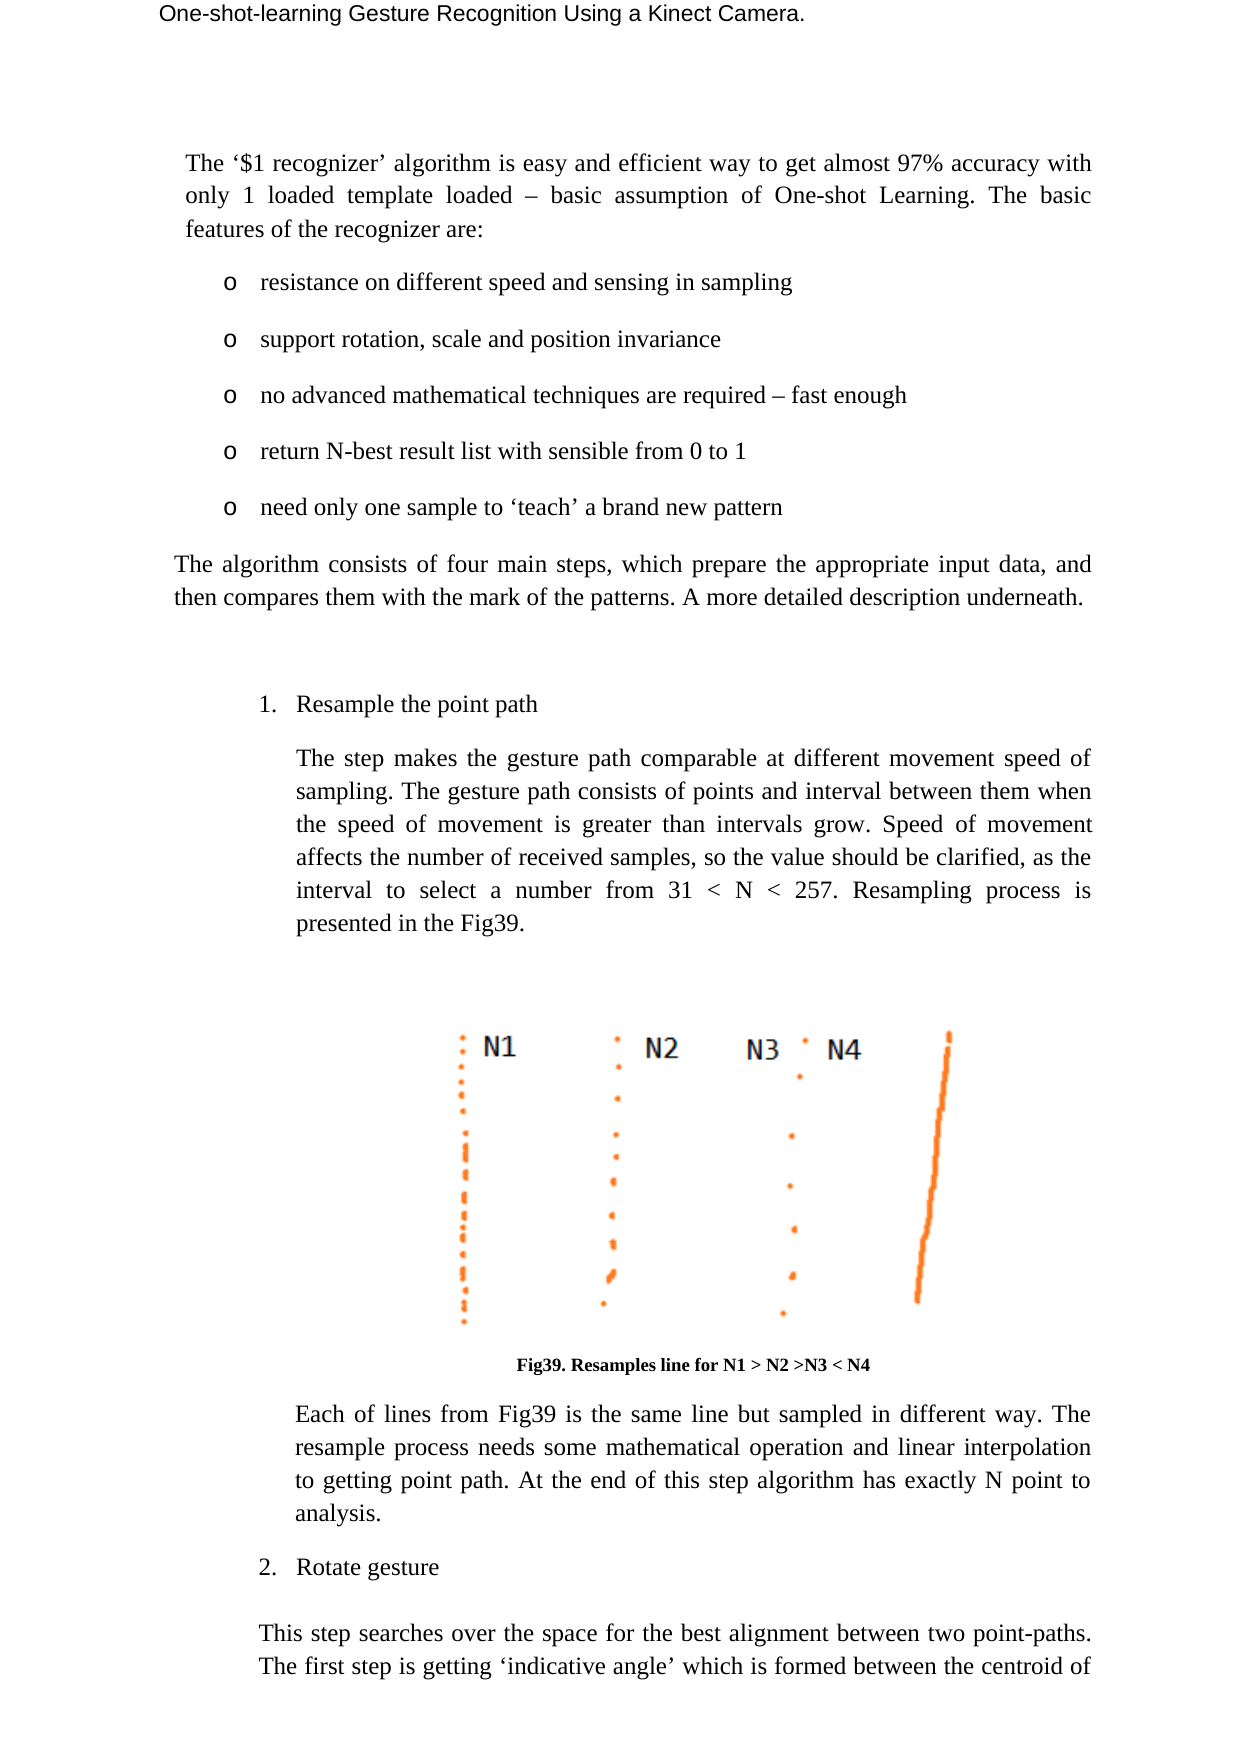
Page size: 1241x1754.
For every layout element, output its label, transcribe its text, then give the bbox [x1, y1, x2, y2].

text Fig39. Resamples line for N1 > N2 >N3 < N4 [480, 1353, 1093, 1375]
text The ‘$1 recognizer’ algorithm is easy and efficient way to get almost 97% accuracy with only 1 loaded template loaded – basic assumption of One-shot Learning. The basic features of the recognizer are: [185, 148, 1093, 242]
list resistance on different speed and sensing in sampling [223, 267, 1093, 298]
list return N-best result list with sensible from 0 to 1 [223, 436, 1093, 467]
list Resample the point path [258, 689, 1093, 718]
text This step searches over the space for the best alignment between two point-paths. The first step is getting ‘indicative angle’ which is formed between the centroid of [258, 1618, 1093, 1680]
list Rotate gesture [258, 1552, 1093, 1581]
text The algorithm consists of four main steps, which prepare the appropriate input data, and then compares them with the mark of the patterns. A more detailed description underneath. [174, 549, 1093, 611]
list support rotation, scale and position invariance [223, 324, 1093, 354]
list no advanced mathematical techniques are required – fast enough [223, 380, 1093, 411]
list need only one sample to ‘teach’ a brand new pattern [223, 492, 1093, 523]
text Each of lines from Fig39 is the same line but sampled in different way. The resample process needs some mathematical operation and linear interpolation to getting point path. At the end of this step algorithm has exactly N point to analysis. [295, 1399, 1093, 1527]
text The step makes the gesture path comparable at different movement speed of sampling. The gesture path consists of points and interval between them when the speed of movement is greater than intervals grow. Speed ​​of movement affects the number of received samples, so the value should be clarified, as the interval to select a number from 31 < N < 257. Resampling process is presented in the Fig39. [296, 743, 1093, 937]
